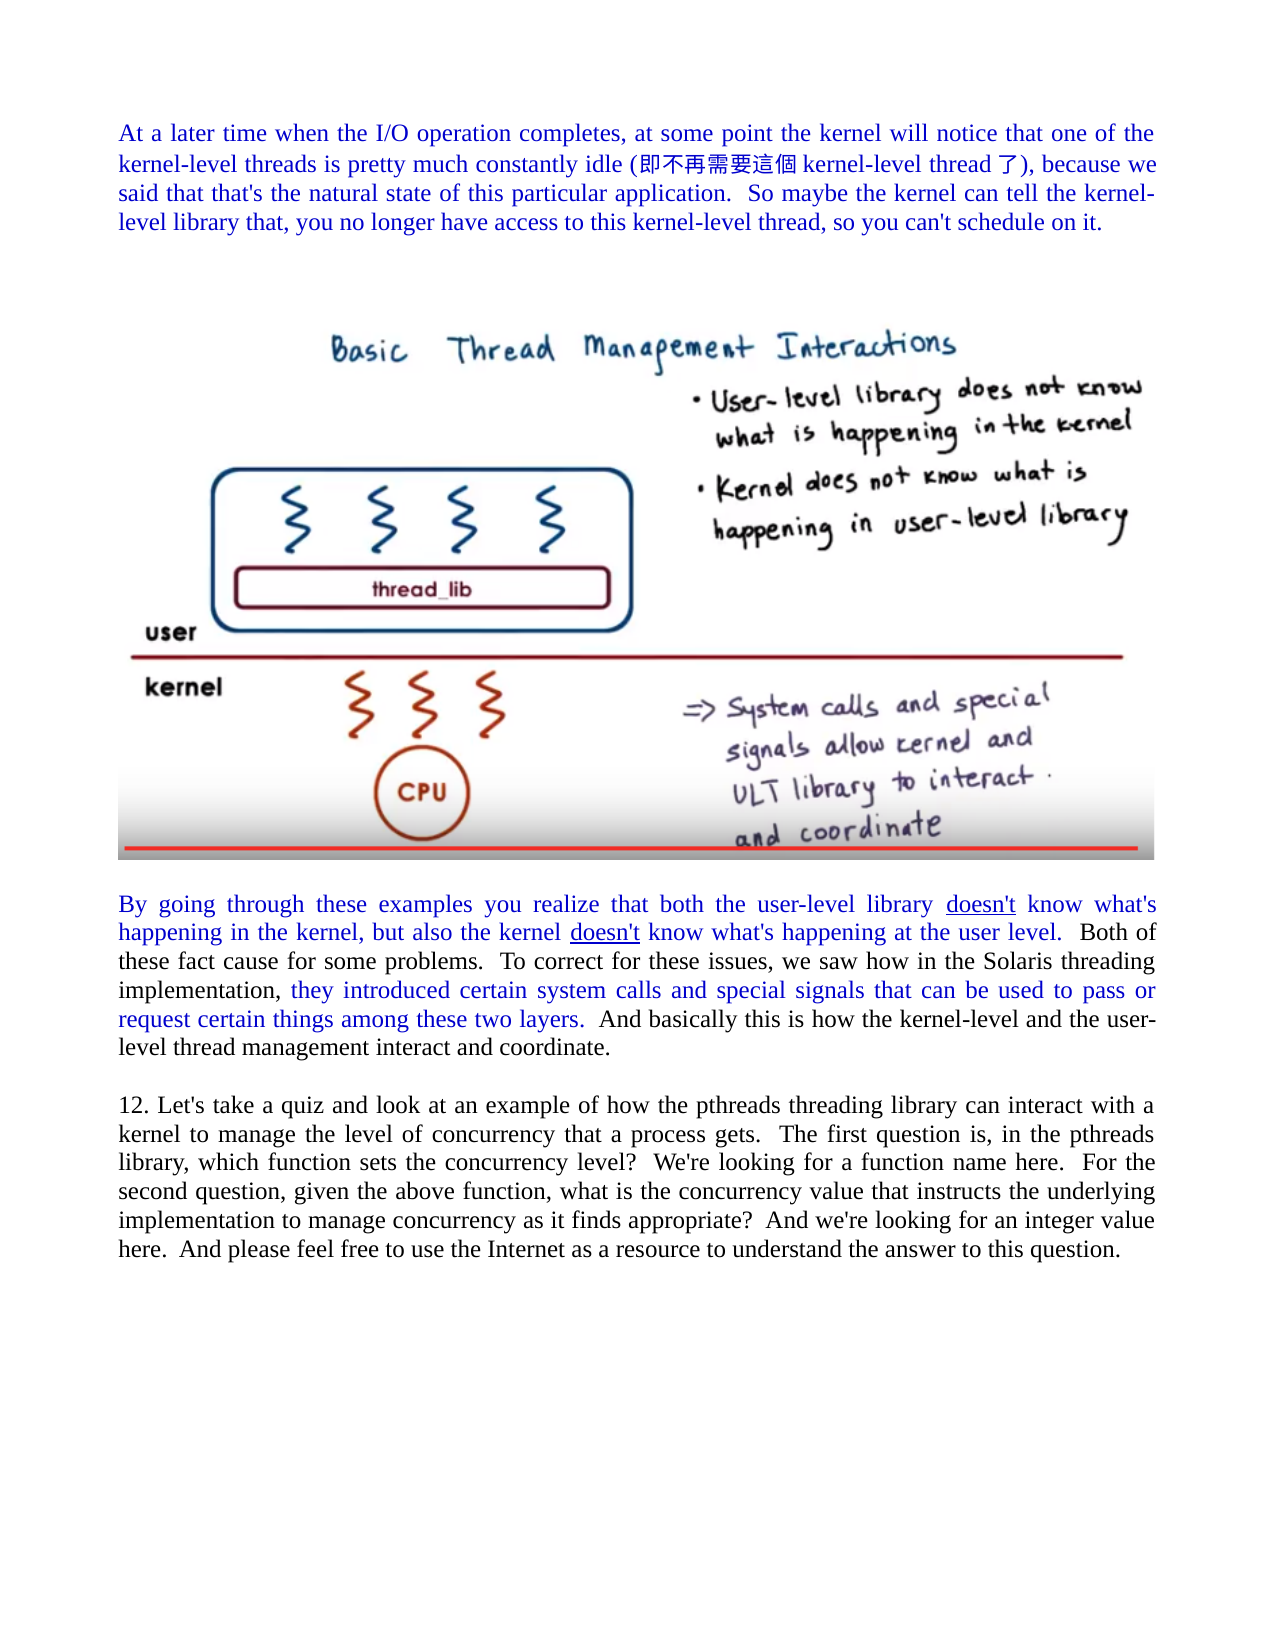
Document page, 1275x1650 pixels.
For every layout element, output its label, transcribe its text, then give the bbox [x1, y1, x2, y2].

picture [118, 322, 1157, 860]
text At a later time when the I/O operation completes, at some point the kernel will notice that one of the kernel-level threads is pretty much constantly idle (即不再需要這個kernel-level thread了), because we said that that's the natural state of this particular application. So maybe the kernel can tell the kernel-level library that, you no longer have access to this kernel-level thread, so you can't schedule on it. [118, 118, 1157, 236]
text By going through these examples you realize that both the user-level library doesn't know what's happening in the kernel, but also the kernel doesn't know what's happening at the user level. Both of these fact cause for some problems. To correct for these issues, we saw how in the Solaris threading implementation, they introduced certain system calls and special signals that can be used to pass or request certain things among these two layers. And basically this is how the kernel-level and the user-level thread management interact and coordinate. [118, 889, 1157, 1061]
text 12. Let's take a quiz and look at an example of how the pthreads threading library can interact with a kernel to manage the level of concurrency that a process gets. The first question is, in the pthreads library, which function sets the concurrency level? We're looking for a function name here. For the second question, given the above function, what is the concurrency value that instructs the underlying implementation to manage concurrency as it finds appropriate? And we're looking for an integer value here. And please feel free to use the Internet as a resource to understand the answer to this question. [118, 1090, 1157, 1262]
